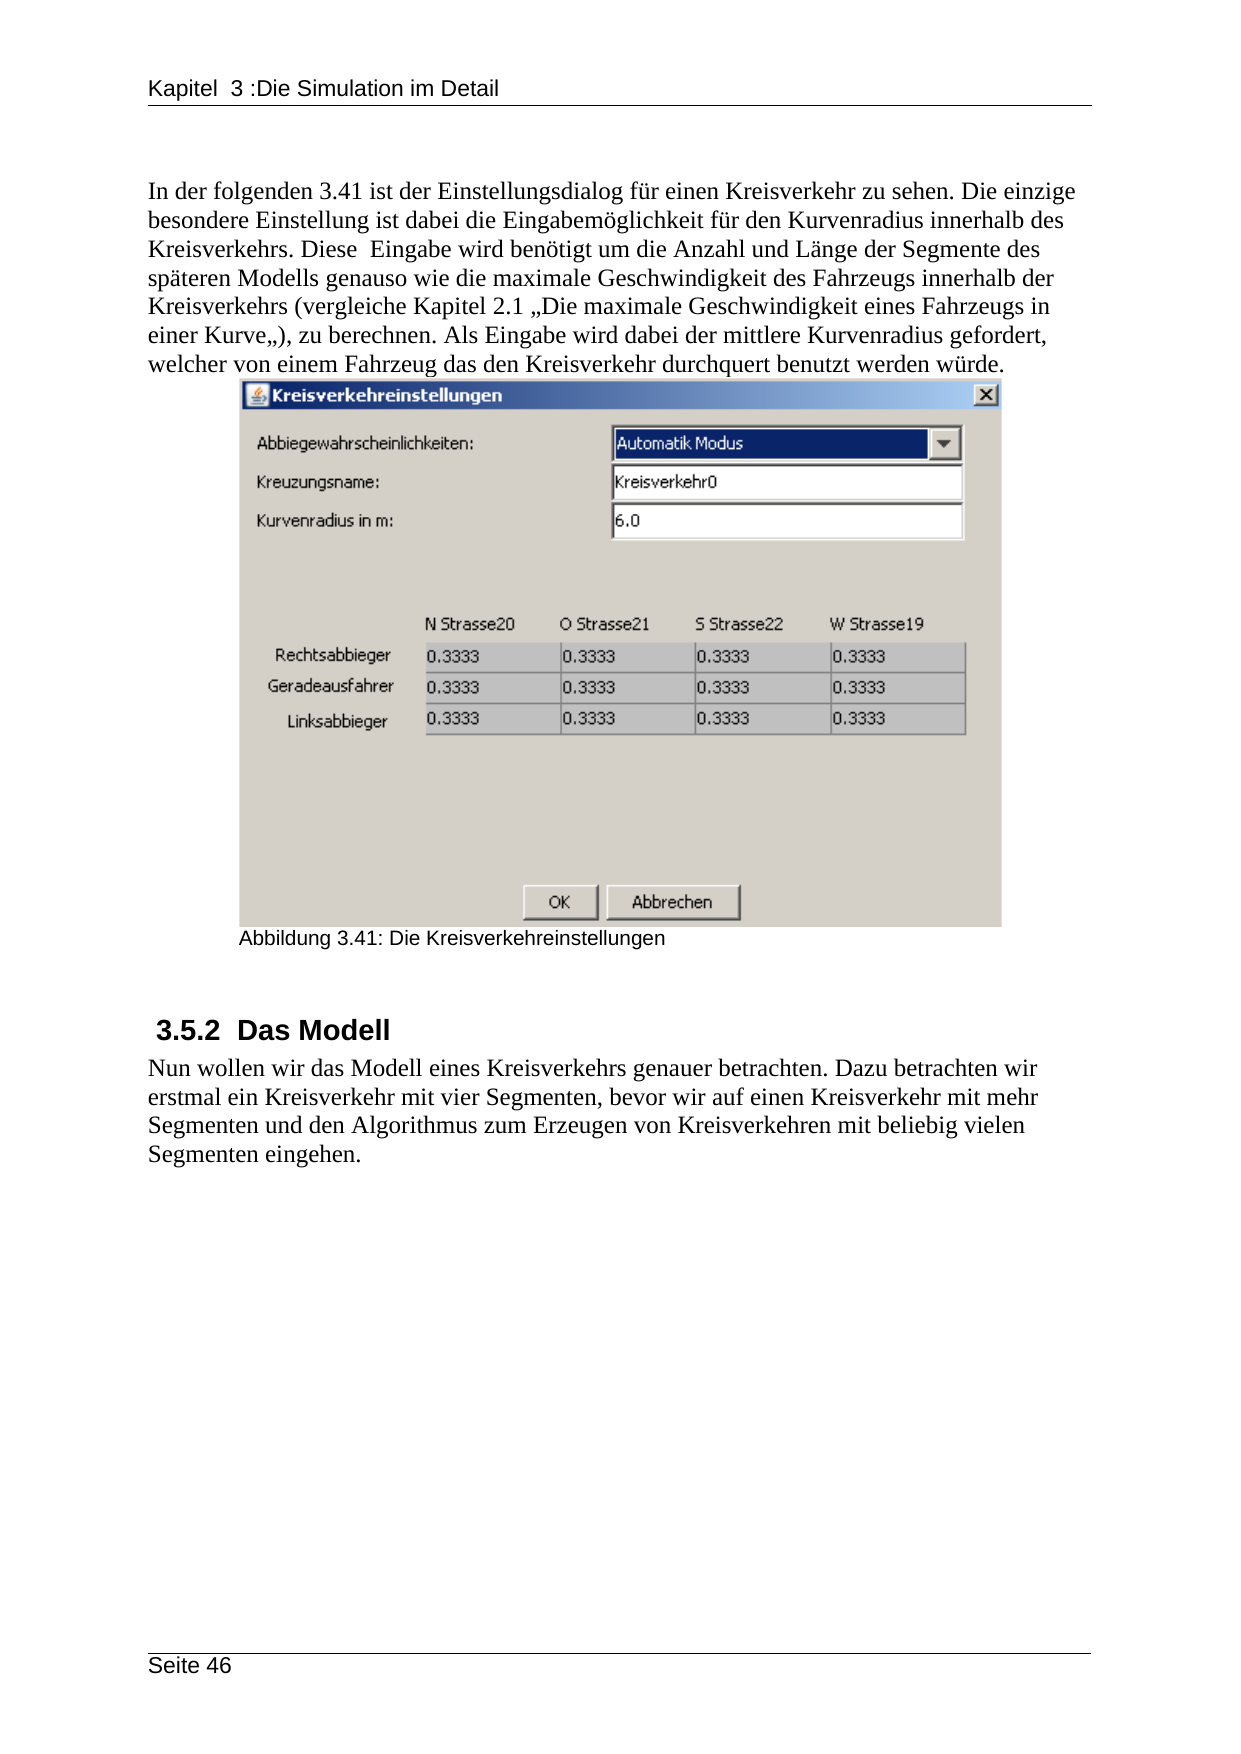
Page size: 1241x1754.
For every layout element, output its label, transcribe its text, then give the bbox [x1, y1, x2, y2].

subtitle Das Modell [148, 1013, 1092, 1047]
text Abbildung 3.41: Die Kreisverkehreinstellungen [238, 927, 1002, 950]
picture [238, 377, 1002, 927]
text Nun wollen wir das Modell eines Kreisverkehrs genauer betrachten. Dazu betrachten wir erstmal ein Kreisverkehr mit vier Segmenten, bevor wir auf einen Kreisverkehr mit mehr Segmenten und den Algorithmus zum Erzeugen von Kreisverkehren mit beliebig vielen Segmenten eingehen. [148, 1053, 1092, 1168]
text In der folgenden Abbildung 3.41 ist der Einstellungsdialog für einen Kreisverkehr zu sehen. Die einzige besondere Einstellung ist dabei die Eingabemöglichkeit für den Kurvenradius innerhalb des Kreisverkehrs. Diese Eingabe wird benötigt um die Anzahl und Länge der Segmente des späteren Modells genauso wie die maximale Geschwindigkeit des Fahrzeugs innerhalb der Kreisverkehrs (vergleiche Kapitel 2.1 „Die maximale Geschwindigkeit eines Fahrzeugs in einer Kurve„), zu berechnen. Als Eingabe wird dabei der mittlere Kurvenradius gefordert, welcher von einem Fahrzeug das den Kreisverkehr durchquert benutzt werden würde. [148, 176, 1092, 378]
